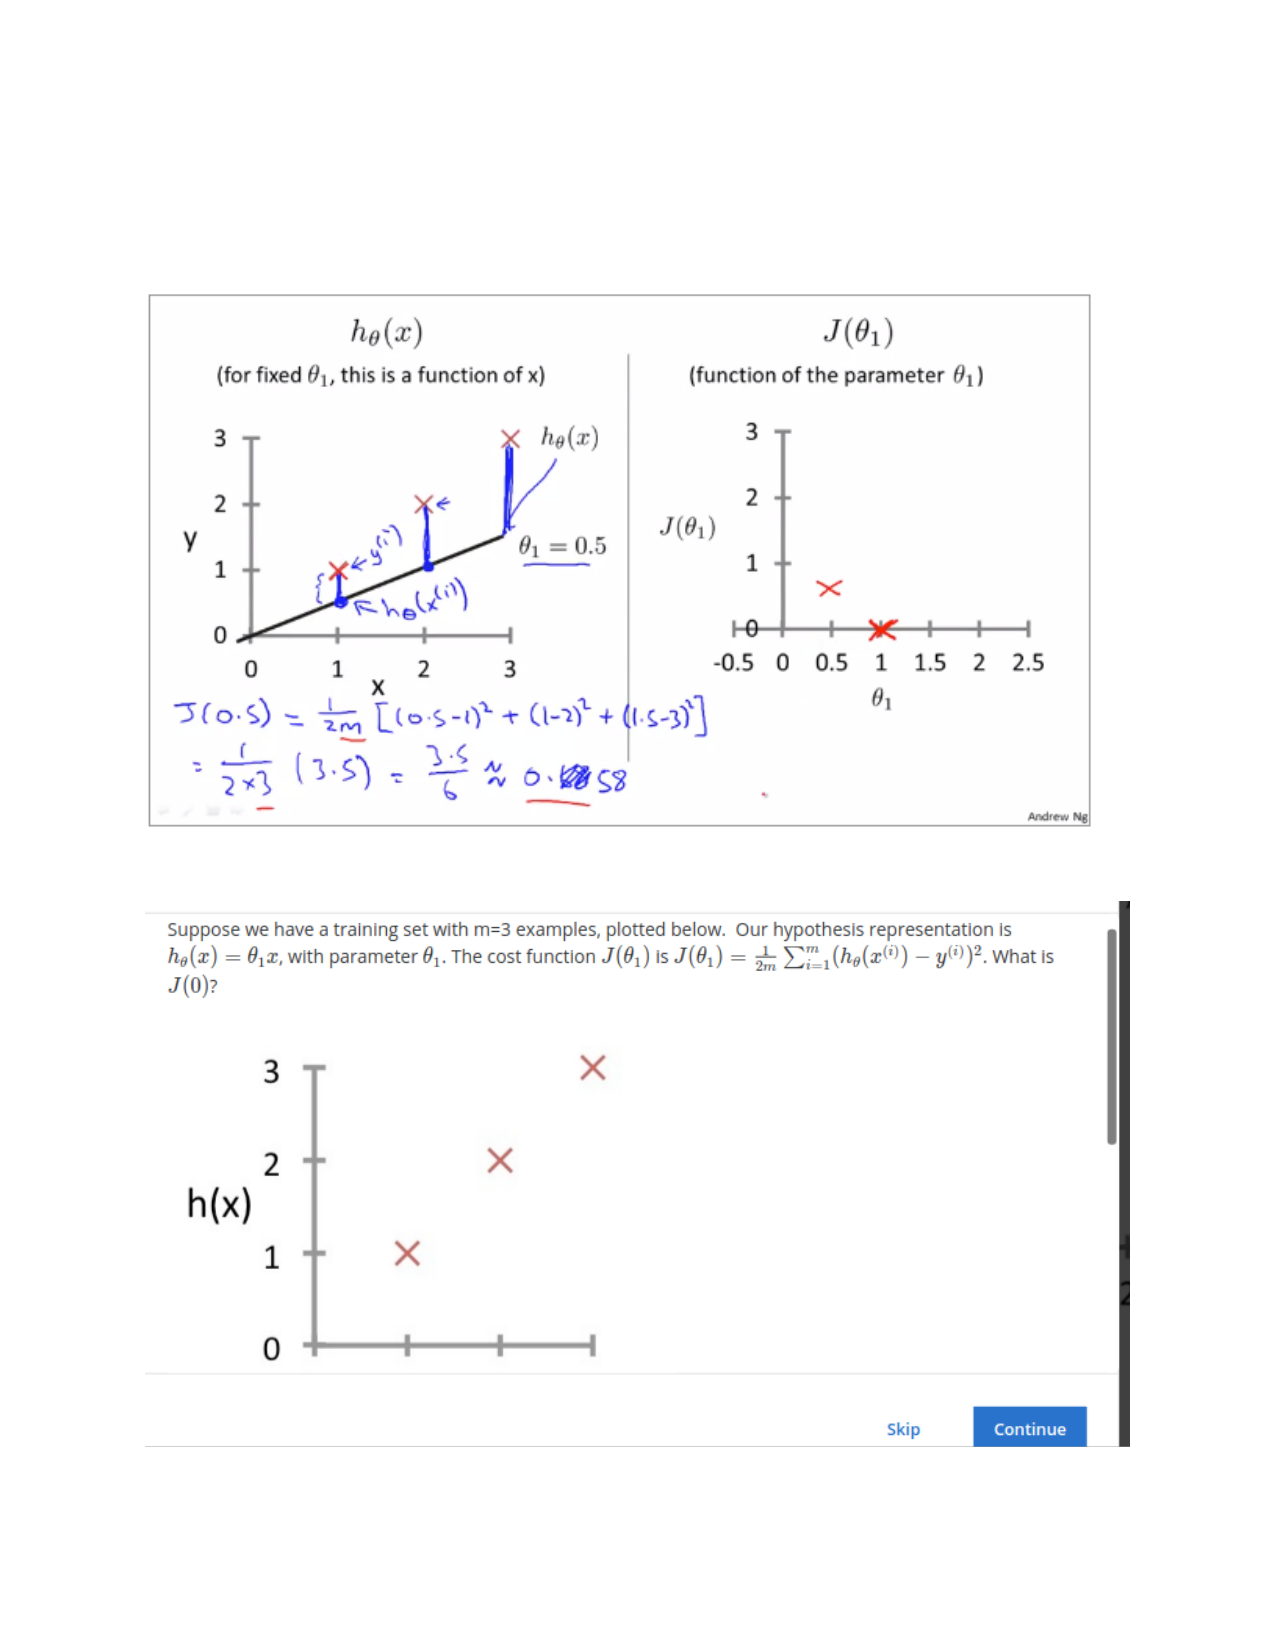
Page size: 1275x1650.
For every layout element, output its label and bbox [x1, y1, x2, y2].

picture [145, 901, 1130, 1456]
picture [138, 279, 1118, 844]
